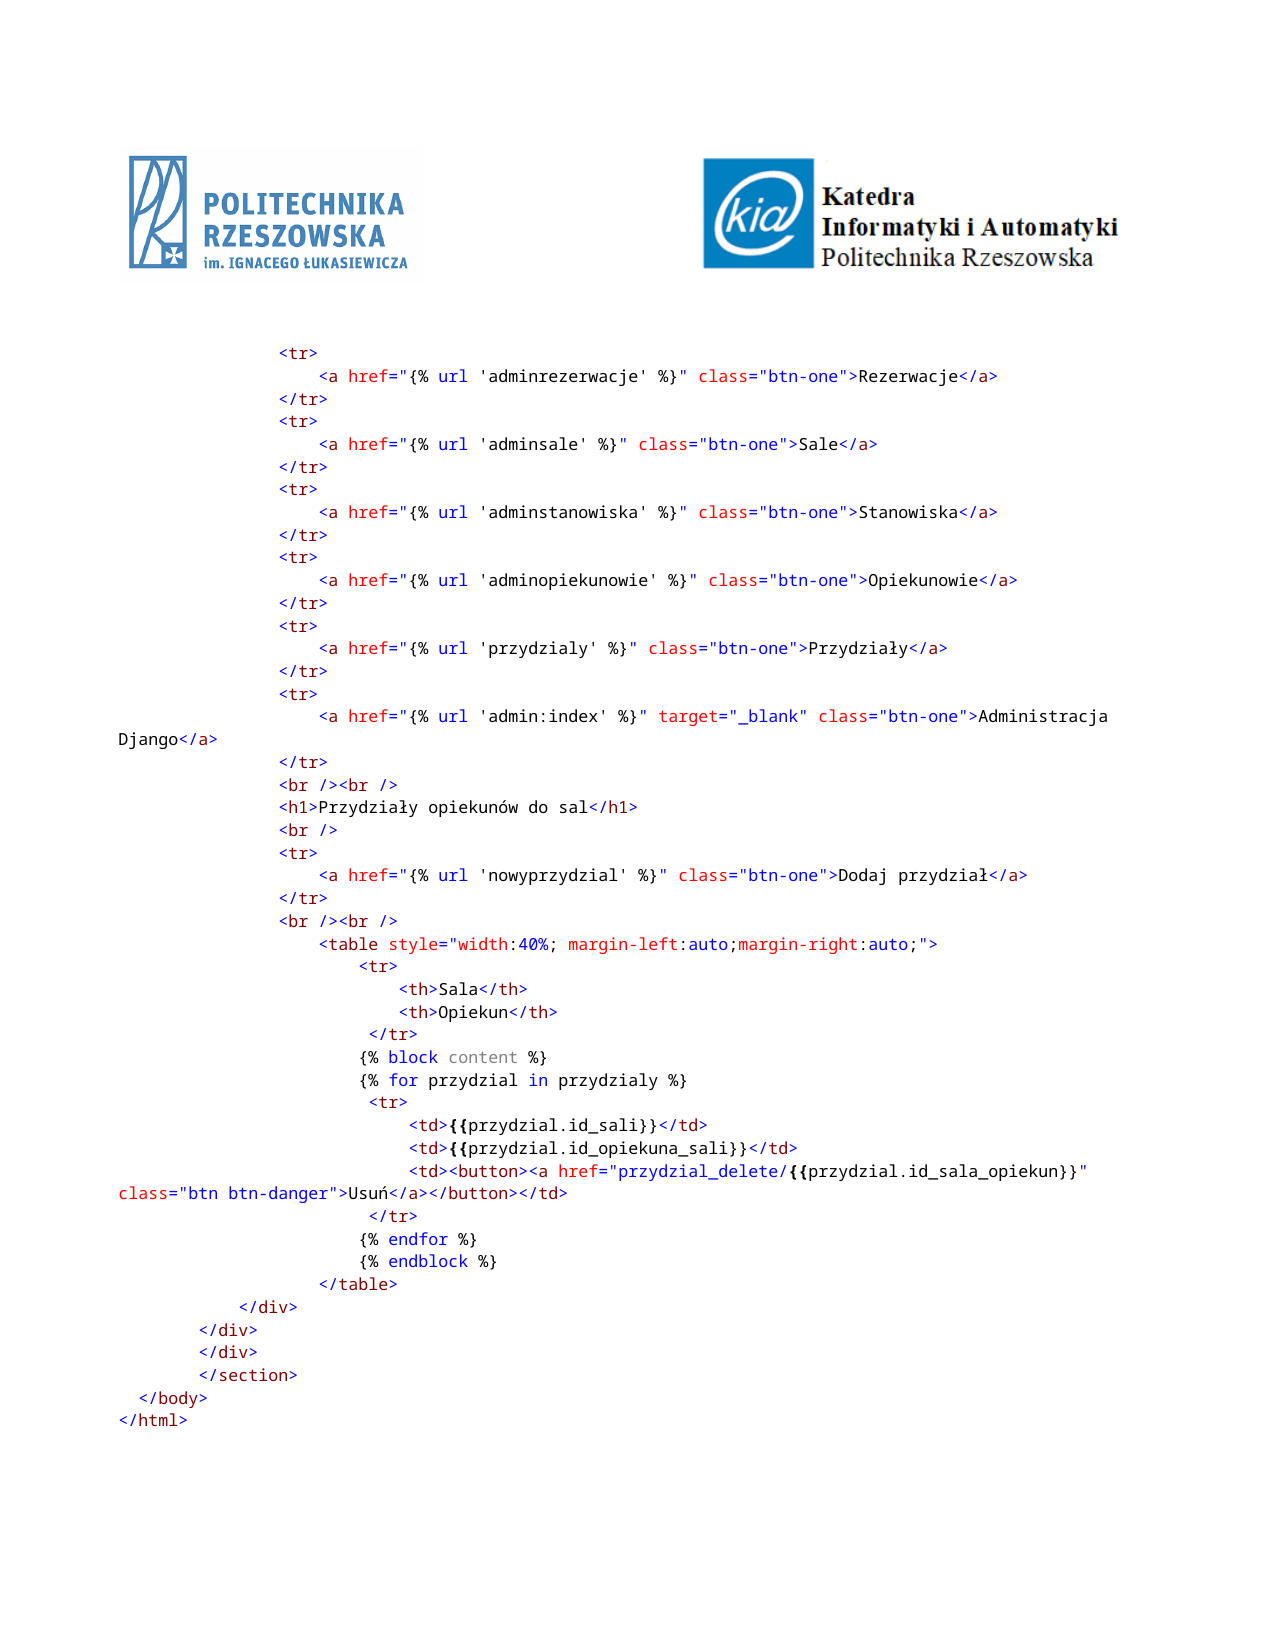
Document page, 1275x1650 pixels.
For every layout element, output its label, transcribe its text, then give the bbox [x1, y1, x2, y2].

text <tr> [118, 342, 1157, 364]
text <br /> [118, 819, 1157, 841]
text {% endfor %} [118, 1227, 1157, 1250]
text </tr> [118, 523, 1157, 546]
text <tr> [118, 1091, 1157, 1114]
text </tr> [118, 592, 1157, 614]
picture [118, 147, 423, 284]
text </tr> [118, 660, 1157, 682]
text <tr> [118, 478, 1157, 501]
text </tr> [118, 455, 1157, 478]
text <tr> [118, 682, 1157, 705]
text <th>Sala</th> [118, 978, 1157, 1000]
text {% endblock %} [118, 1250, 1157, 1273]
text </html> [118, 1409, 1157, 1432]
text </tr> [118, 1205, 1157, 1227]
text <tr> [118, 410, 1157, 433]
text <td>{{przydzial.id_opiekuna_sali}}</td> [118, 1137, 1157, 1159]
text {% block content %} [118, 1046, 1157, 1068]
text <tr> [118, 955, 1157, 978]
text </table> [118, 1273, 1157, 1296]
text <a href="{% url 'nowyprzydzial' %}" class="btn-one">Dodaj przydział</a> [118, 864, 1157, 887]
text <a href="{% url 'adminsale' %}" class="btn-one">Sale</a> [118, 433, 1157, 455]
text </tr> [118, 1023, 1157, 1046]
text <td>{{przydzial.id_sali}}</td> [118, 1114, 1157, 1137]
text </tr> [118, 887, 1157, 909]
text <br /><br /> [118, 909, 1157, 932]
text <a href="{% url 'admin:index' %}" target="_blank" class="btn-one">Administracja Django</a> [118, 705, 1157, 751]
text </tr> [118, 751, 1157, 773]
text <table style="width:40%; margin-left:auto;margin-right:auto;"> [118, 932, 1157, 955]
text <a href="{% url 'adminopiekunowie' %}" class="btn-one">Opiekunowie</a> [118, 569, 1157, 592]
text </section> [118, 1364, 1157, 1386]
text <h1>Przydziały opiekunów do sal</h1> [118, 796, 1157, 819]
text {% for przydzial in przydzialy %} [118, 1068, 1157, 1091]
text </div> [118, 1318, 1157, 1341]
picture [685, 143, 1147, 286]
text <a href="{% url 'adminrezerwacje' %}" class="btn-one">Rezerwacje</a> [118, 364, 1157, 387]
text <a href="{% url 'przydzialy' %}" class="btn-one">Przydziały</a> [118, 637, 1157, 660]
text <td><button><a href="przydzial_delete/{{przydzial.id_sala_opiekun}}" class="btn btn-danger">Usuń</a></button></td> [118, 1159, 1157, 1205]
text </body> [118, 1386, 1157, 1409]
text <br /><br /> [118, 773, 1157, 796]
text <tr> [118, 546, 1157, 569]
text <tr> [118, 614, 1157, 637]
text </div> [118, 1341, 1157, 1364]
text <tr> [118, 841, 1157, 864]
text </div> [118, 1296, 1157, 1318]
text <th>Opiekun</th> [118, 1000, 1157, 1023]
text <a href="{% url 'adminstanowiska' %}" class="btn-one">Stanowiska</a> [118, 501, 1157, 523]
text </tr> [118, 387, 1157, 410]
